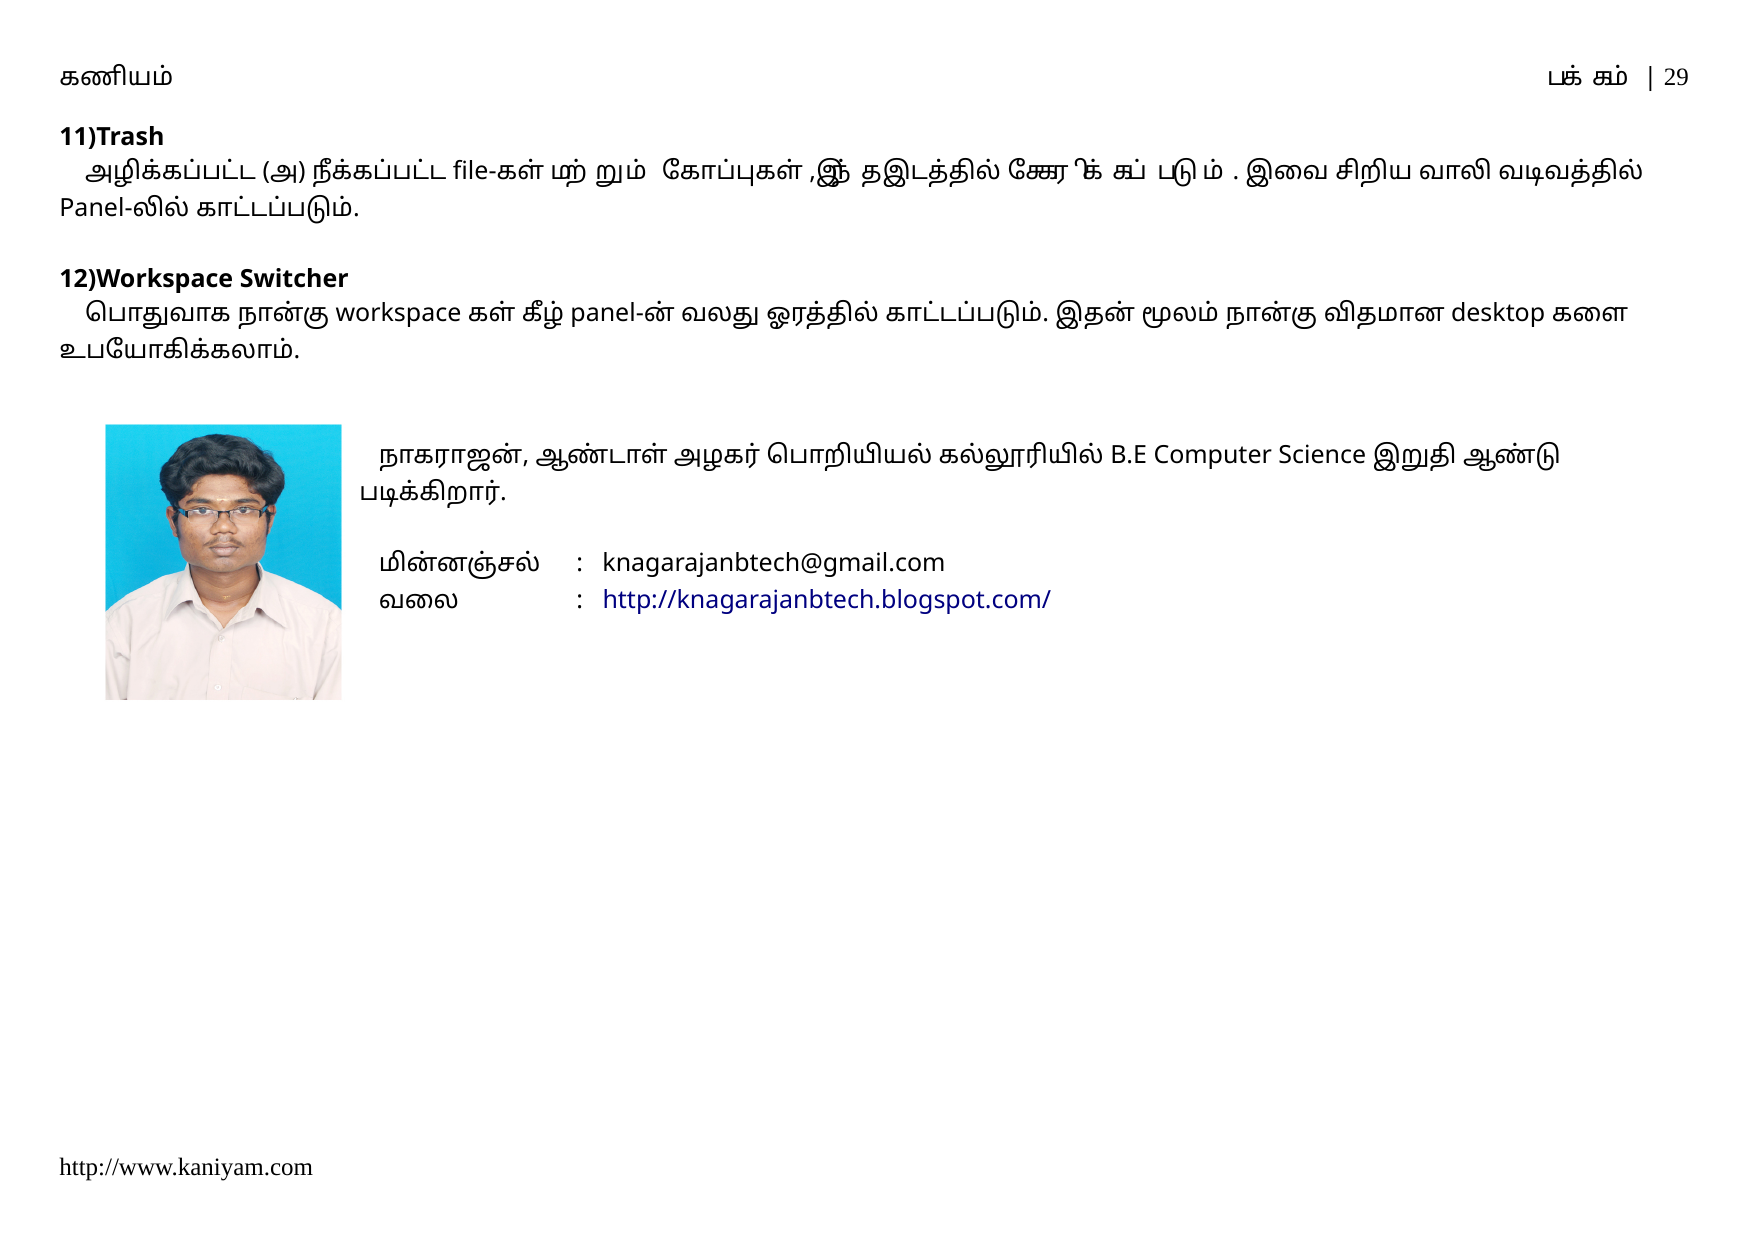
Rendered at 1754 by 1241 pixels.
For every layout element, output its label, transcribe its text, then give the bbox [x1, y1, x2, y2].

text [59, 582, 91, 619]
text நாகராஜன், ஆண்டாள் அழகர் பொறியியல் கல்லூரியில் B.E Computer Science இறுதி ஆண்டு படிக்கிறார். [359, 437, 1695, 511]
text வலை : http://knagarajanbtech.blogspot.com/ [359, 582, 1695, 619]
text 11)Trash [59, 118, 1695, 153]
picture [91, 411, 359, 711]
text 12)Workspace Switcher [59, 261, 1695, 295]
text மின்னஞ்சல் : knagarajanbtech@gmail.com [359, 545, 1695, 582]
text [59, 437, 91, 511]
text [59, 545, 91, 582]
text அழிக்கப்பட்ட (அ) நீக்கப்பட்ட file-கள் மற்றும் கோப்புகள் ,இந்த இடத்தில் சேகரிக்கப்படும். இவை சிறிய வாலி வடிவத்தில் Panel-லில் காட்டப்படும். [59, 153, 1695, 227]
text பொதுவாக நான்கு workspace கள் கீழ் panel-ன் வலது ஓரத்தில் காட்டப்படும். இதன் மூலம் நான்கு விதமான desktop களை உபயோகிக்கலாம். [59, 295, 1695, 369]
